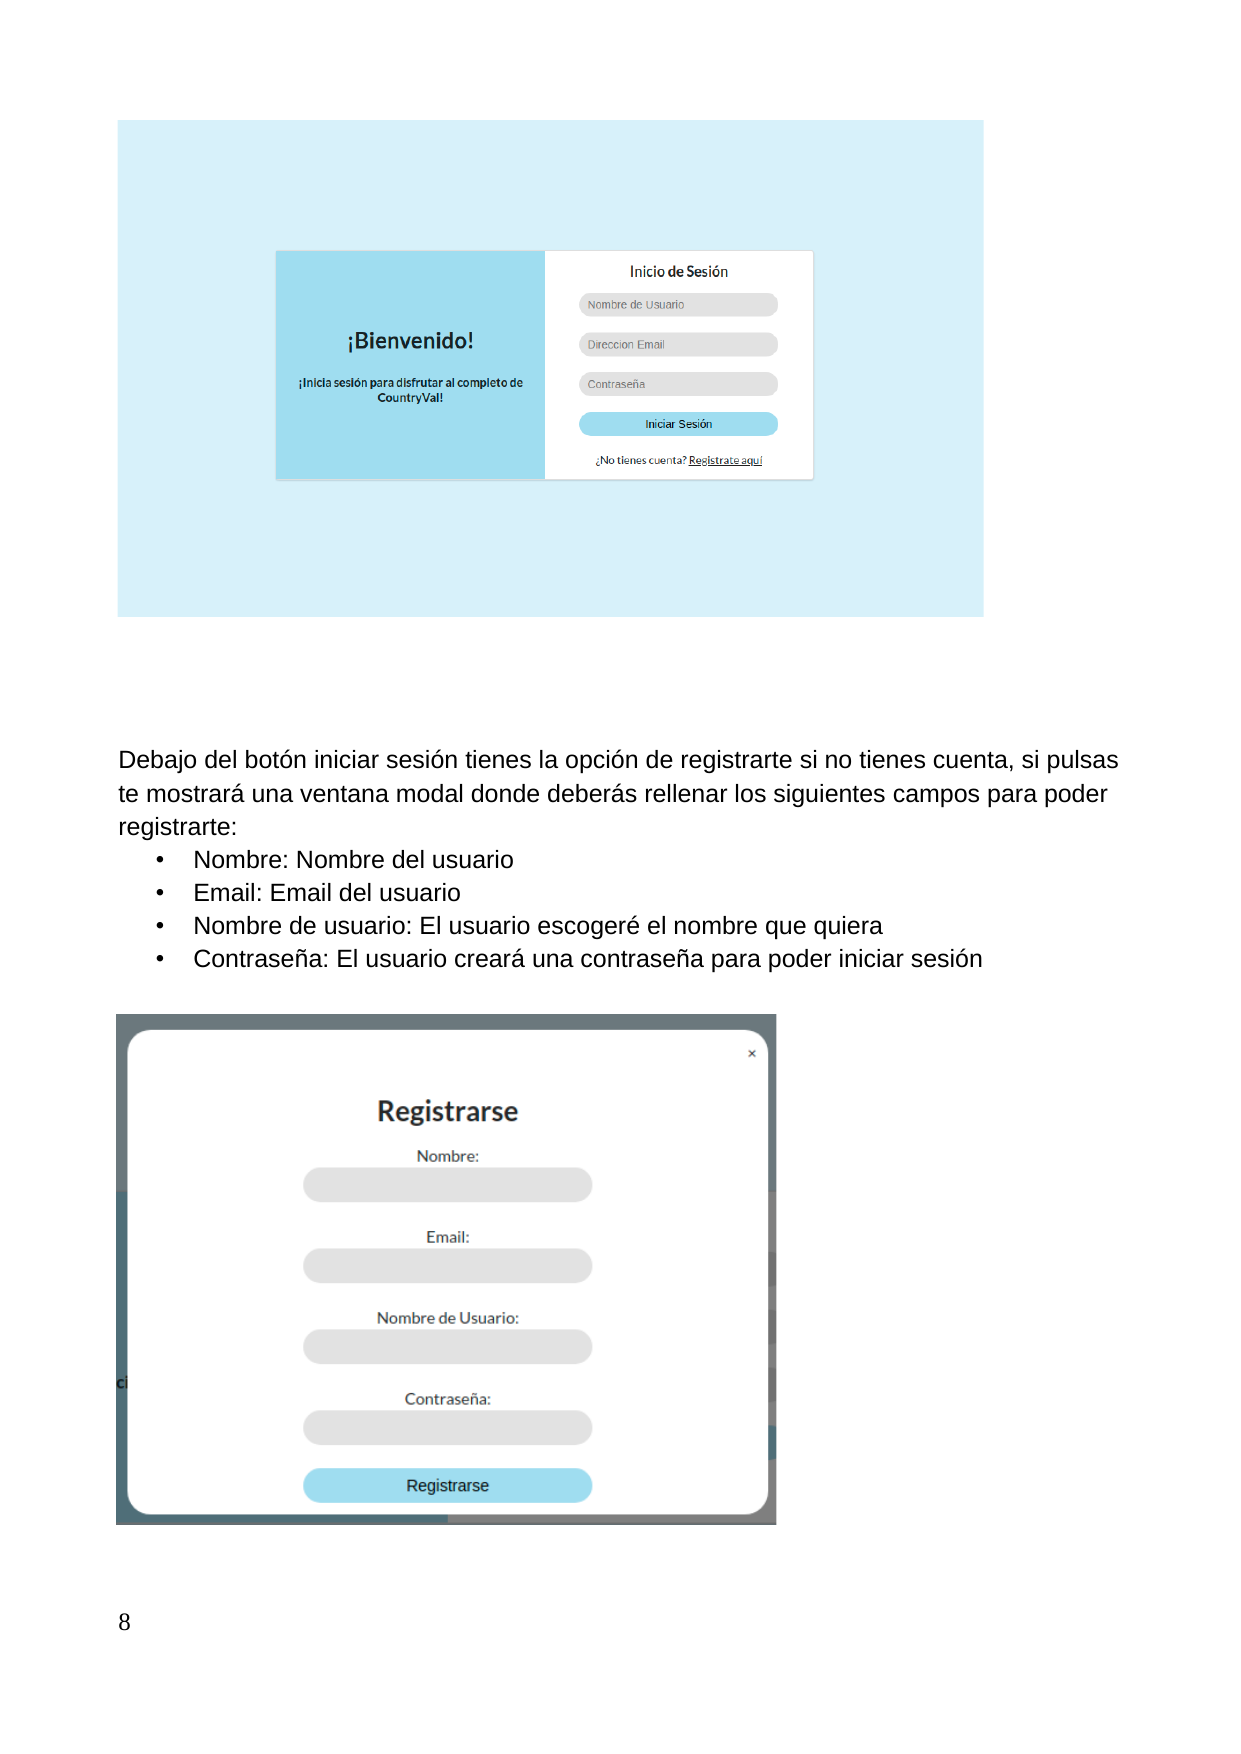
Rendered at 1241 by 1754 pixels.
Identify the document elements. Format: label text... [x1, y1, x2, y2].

list Nombre de usuario: El usuario escogeré el nombre que quiera [156, 911, 1122, 940]
text Debajo del botón iniciar sesión tienes la opción de registrarte si no tienes cuenta, si pulsas te mostrará una ventana modal donde deberás rellenar los siguientes campos para poder registrarte: [118, 746, 1122, 840]
list Nombre: Nombre del usuario [156, 844, 1122, 873]
list Contraseña: El usuario creará una contraseña para poder iniciar sesión [156, 944, 1122, 973]
list Email: Email del usuario [156, 878, 1122, 907]
picture [117, 120, 296, 617]
picture [163, 1014, 286, 1525]
